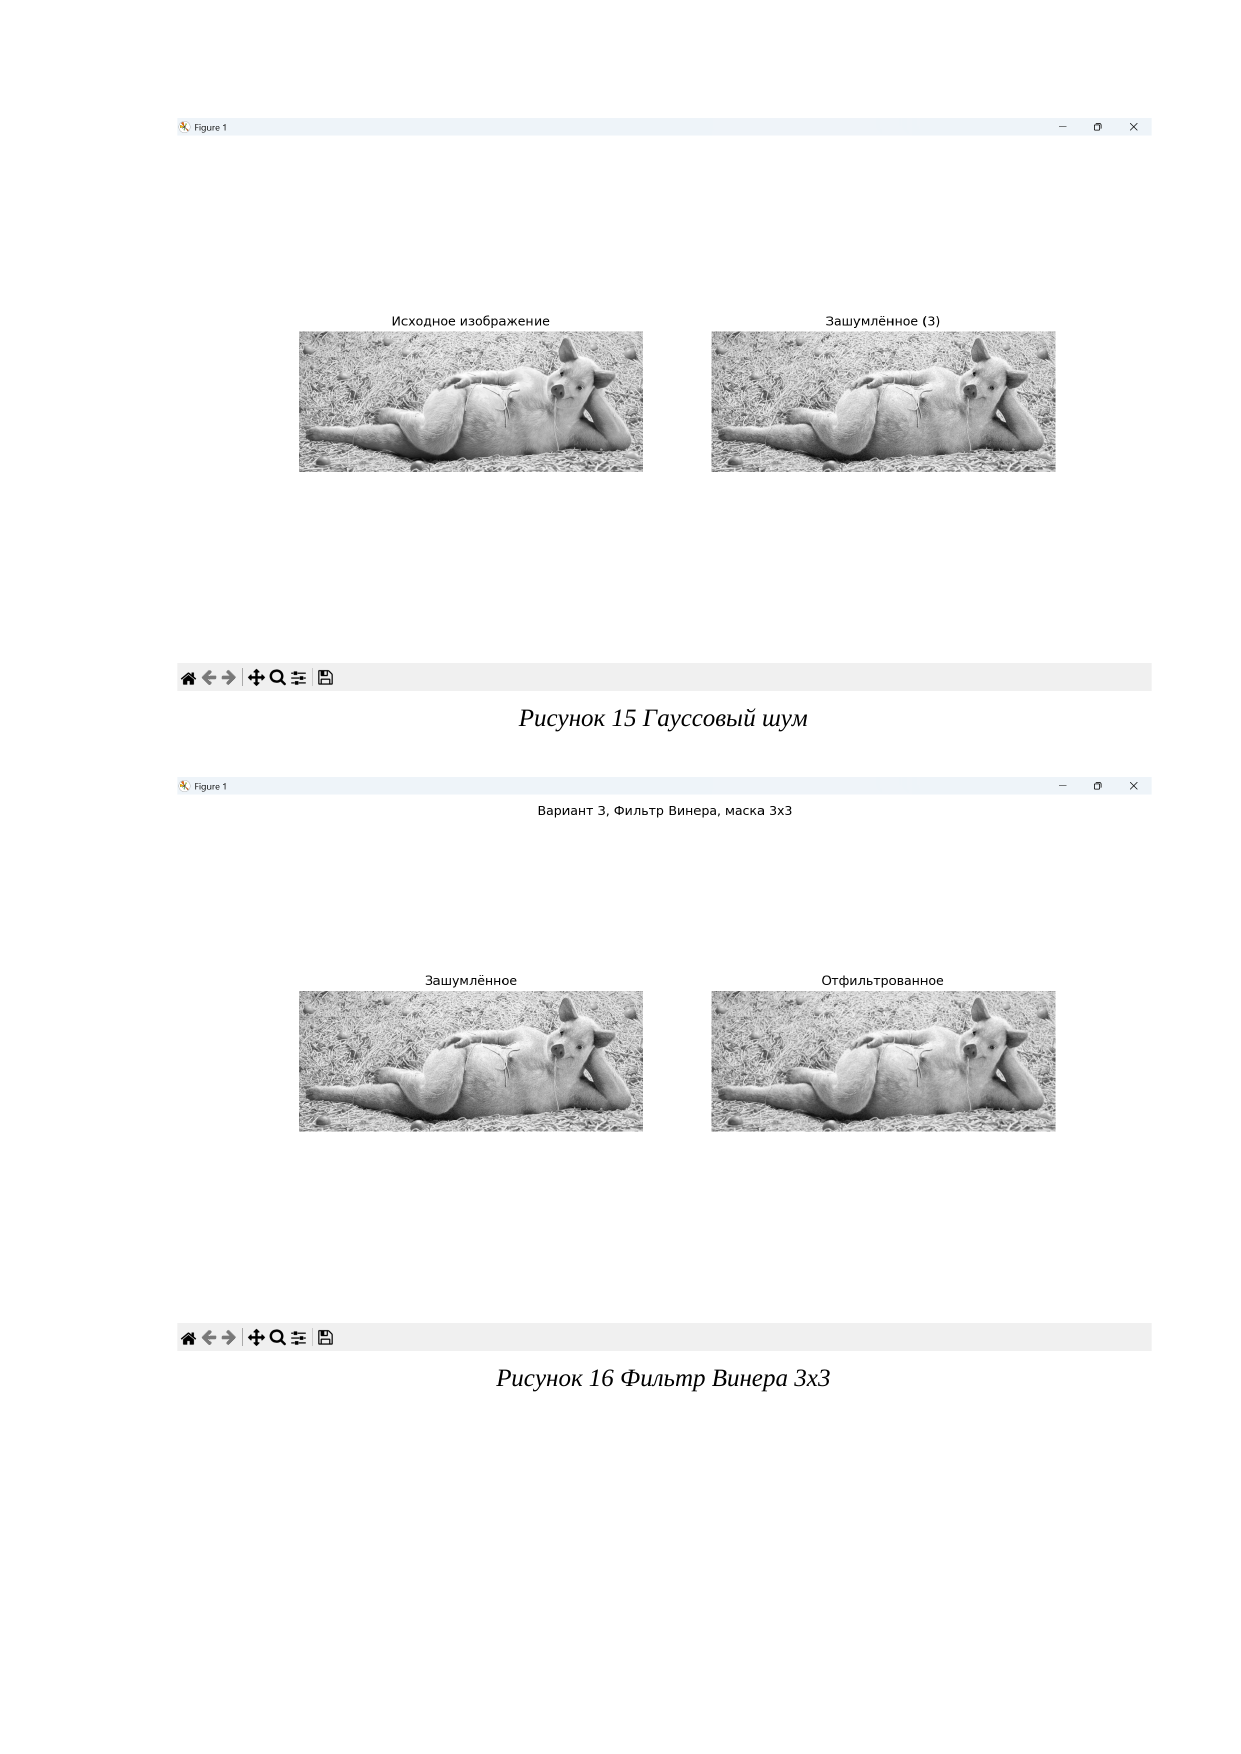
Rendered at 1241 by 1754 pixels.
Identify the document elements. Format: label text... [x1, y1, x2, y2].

text Рисунок 16 Фильтр Винера 3х3 [177, 1363, 1152, 1392]
text Рисунок 15 Гауссовый шум [177, 703, 1152, 732]
